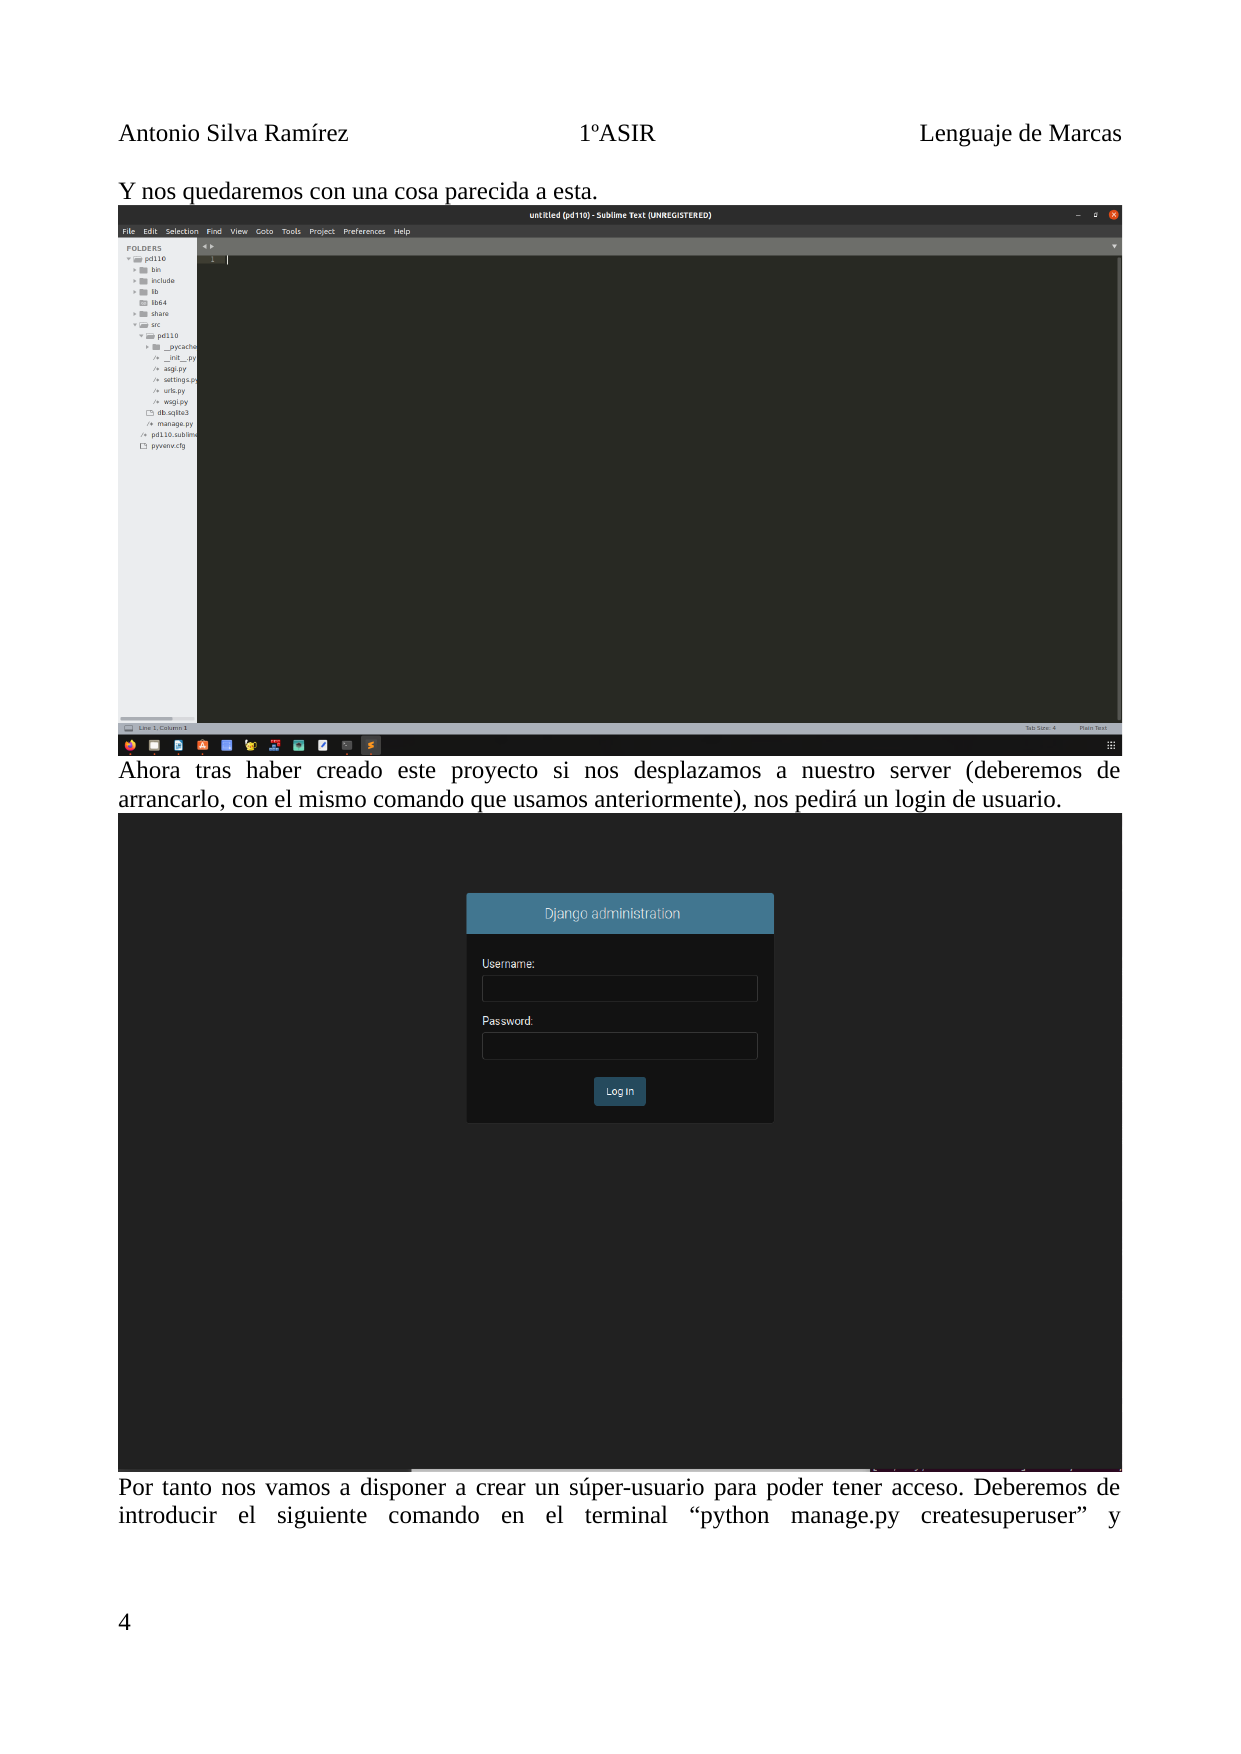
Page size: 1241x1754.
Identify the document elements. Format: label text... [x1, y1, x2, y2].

text Por tanto nos vamos a disponer a crear un súper-usuario para poder tener acceso. Deberemos de introducir el siguiente comando en el terminal “python manage.py createsuperuser” y [118, 1472, 1122, 1529]
text Y nos quedaremos con una cosa parecida a esta. [118, 176, 1122, 205]
text Ahora tras haber creado este proyecto si nos desplazamos a nuestro server (deberemos de arrancarlo, con el mismo comando que usamos anteriormente), nos pedirá un login de usuario. [118, 756, 1122, 813]
picture [118, 813, 1123, 1472]
picture [118, 205, 1123, 756]
